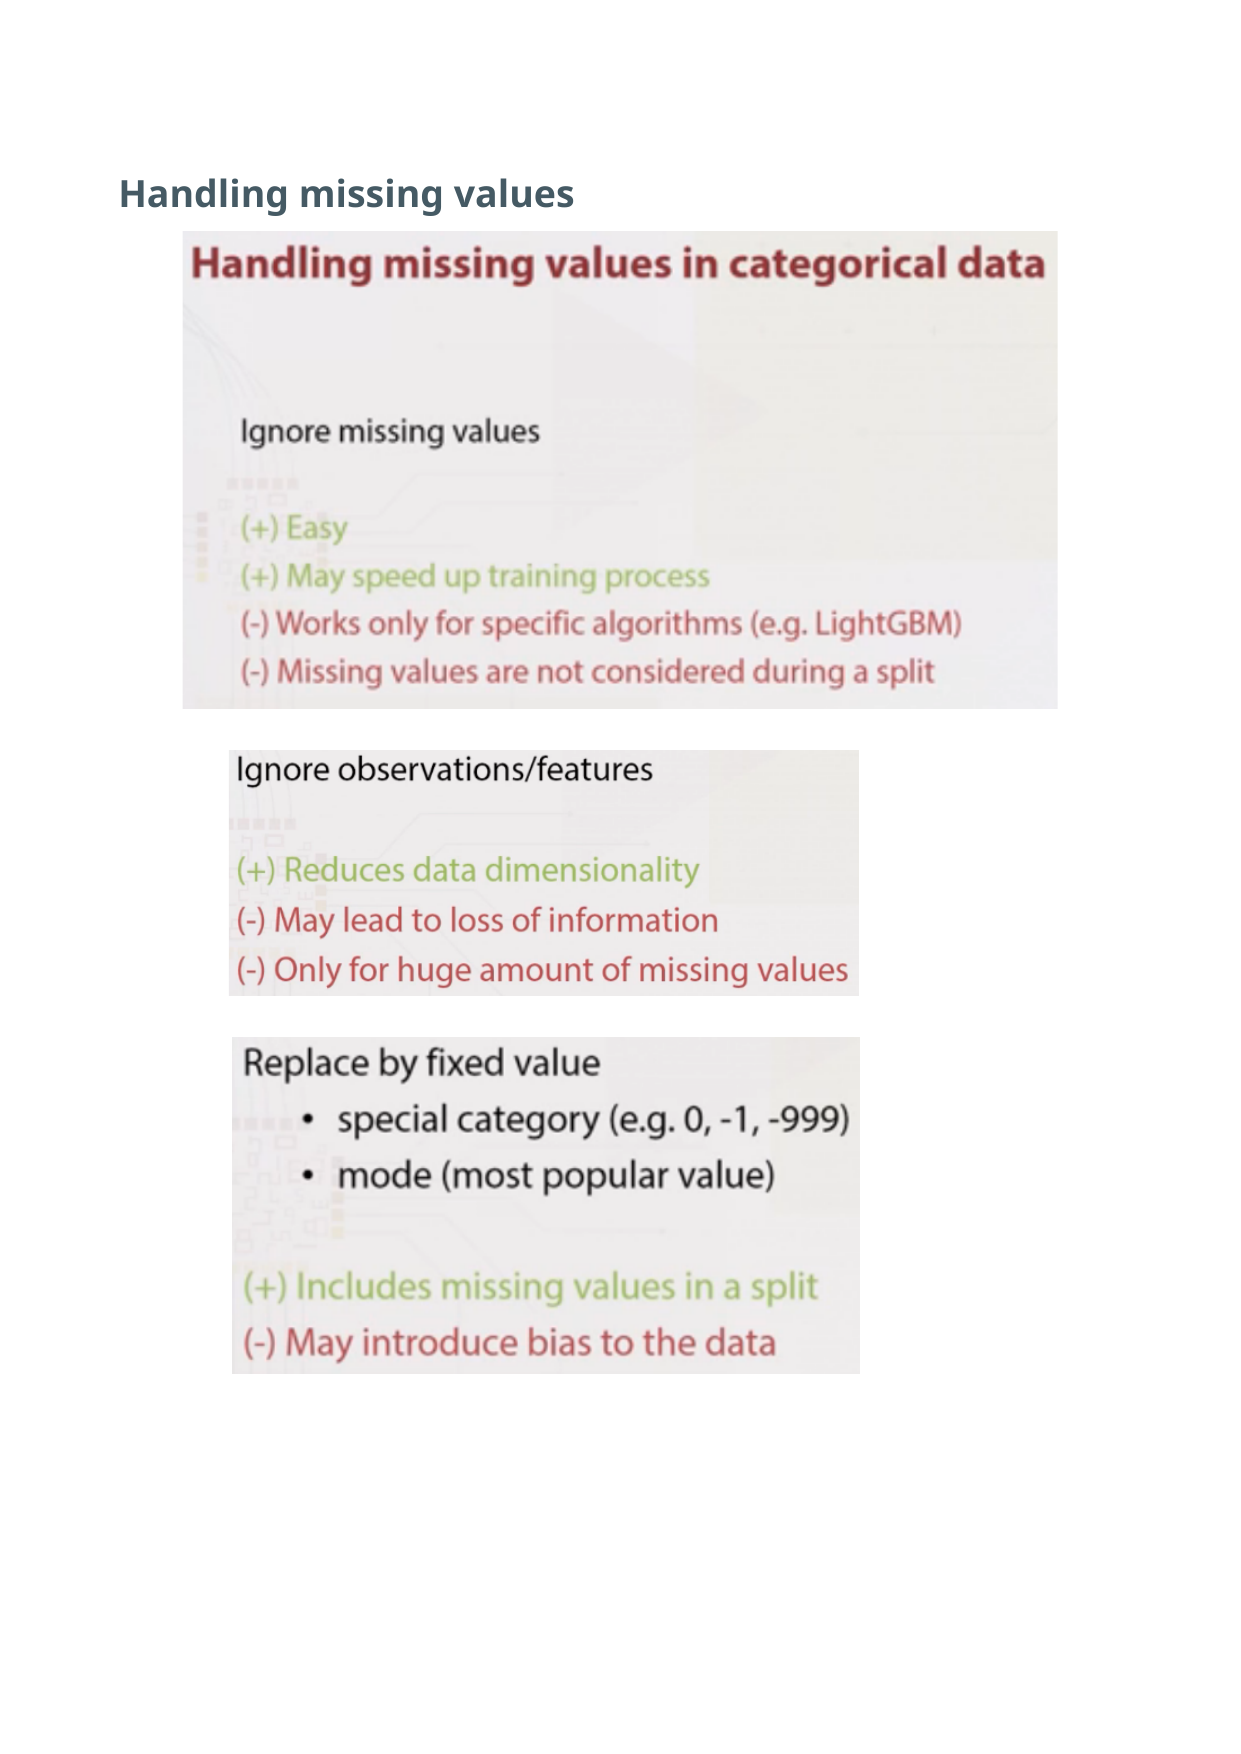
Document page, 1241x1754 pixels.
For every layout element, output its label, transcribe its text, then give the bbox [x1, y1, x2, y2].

subtitle Handling missing values [118, 168, 1122, 219]
picture [228, 750, 859, 996]
picture [182, 231, 1058, 709]
picture [232, 1037, 860, 1374]
